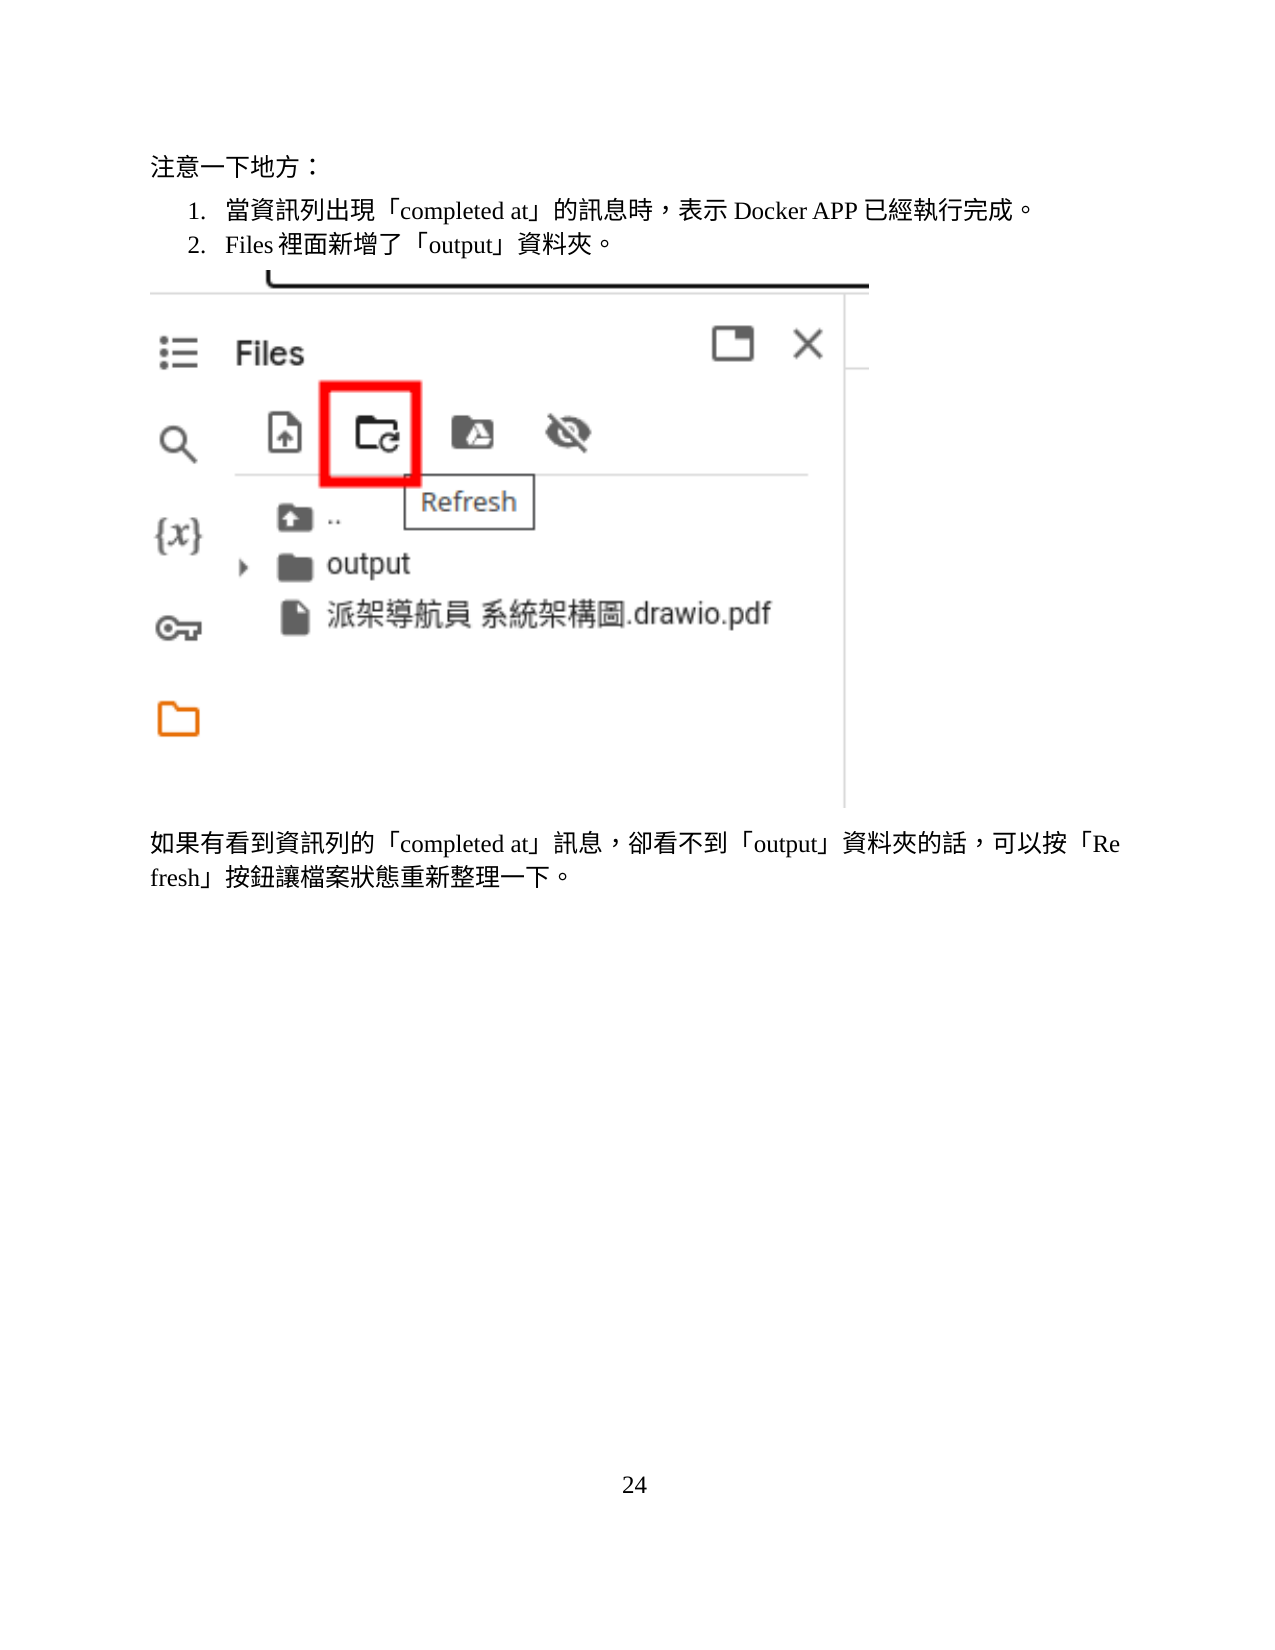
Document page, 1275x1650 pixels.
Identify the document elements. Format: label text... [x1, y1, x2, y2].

picture [150, 270, 869, 808]
list 當資訊列出現「completed at」的訊息時，表示Docker APP已經執行完成。 [187, 193, 1125, 227]
text 如果有看到資訊列的「completed at」訊息，卻看不到「output」資料夾的話，可以按「Refresh」按鈕讓檔案狀態重新整理一下。 [150, 826, 1125, 894]
list Files裡面新增了「output」資料夾。 [187, 227, 1125, 261]
text 注意一下地方： [150, 150, 1125, 184]
